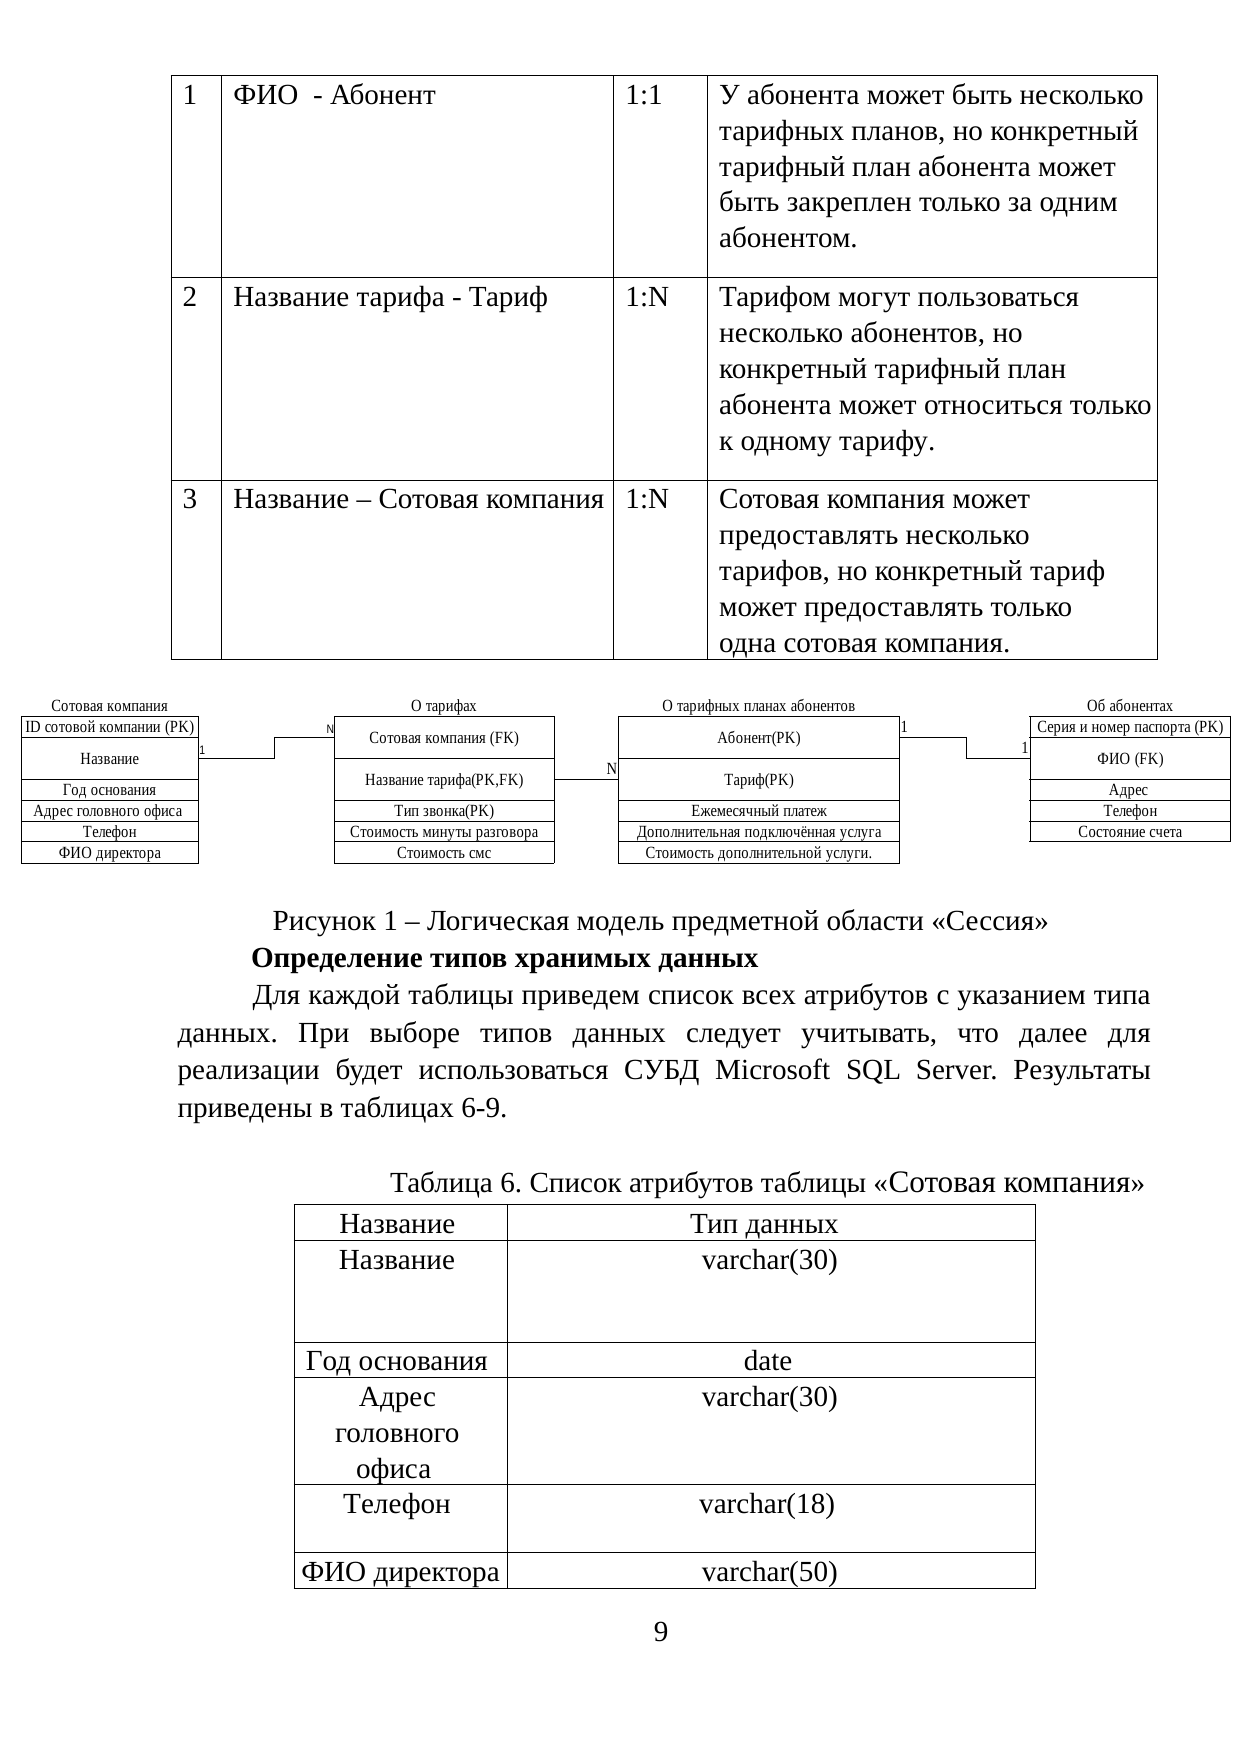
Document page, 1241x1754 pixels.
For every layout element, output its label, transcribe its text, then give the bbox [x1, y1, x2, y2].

table_cell date [508, 1343, 1035, 1377]
table_cell Название [295, 1241, 507, 1342]
table_cell Год основания [295, 1343, 507, 1377]
table_cell varchar(30) [508, 1378, 1035, 1484]
table_cell 1:N [614, 278, 707, 479]
table_cell varchar(50) [508, 1553, 1035, 1588]
text Рисунок 1 – Логическая модель предметной области «Сессия» [200, 903, 1129, 936]
table_cell ФИО - Абонент [222, 76, 613, 277]
subtitle Определение типов хранимых данных [251, 940, 1152, 973]
table_cell Телефон [295, 1485, 507, 1552]
text Таблица 6. Список атрибутов таблицы «Сотовая компания» [177, 1163, 1152, 1199]
table_cell varchar(30) [508, 1241, 1035, 1342]
table_cell Сотовая компания может предоставлять несколько тарифов, но конкретный тариф может предоставлять только одна сотовая компания. [708, 481, 1157, 658]
table_cell Тарифом могут пользоваться несколько абонентов, но конкретный тарифный план абонента может относиться только к одному тарифу. [708, 278, 1157, 479]
table_header Тип данных [508, 1205, 1035, 1240]
table_cell 1:1 [614, 76, 707, 277]
table_cell Название – Сотовая компания [222, 481, 613, 658]
table_cell 2 [172, 278, 221, 479]
table_cell 1 [172, 76, 221, 277]
text Для каждой таблицы приведем список всех атрибутов с указанием типа данных. При выборе типов данных следует учитывать, что далее для реализации будет использоваться СУБД Microsoft SQL Server. Результаты приведены в таблицах 6-9. [177, 977, 1152, 1123]
table_cell 1:N [614, 481, 707, 658]
table_cell ФИО директора [295, 1553, 507, 1588]
table_cell 3 [172, 481, 221, 658]
table_header Название [295, 1205, 507, 1240]
table_cell varchar(18) [508, 1485, 1035, 1552]
table_cell У абонента может быть несколько тарифных планов, но конкретный тарифный план абонента может быть закреплен только за одним абонентом. [708, 76, 1157, 277]
table_cell Название тарифа - Тариф [222, 278, 613, 479]
table_cell Адрес головного офиса [295, 1378, 507, 1484]
